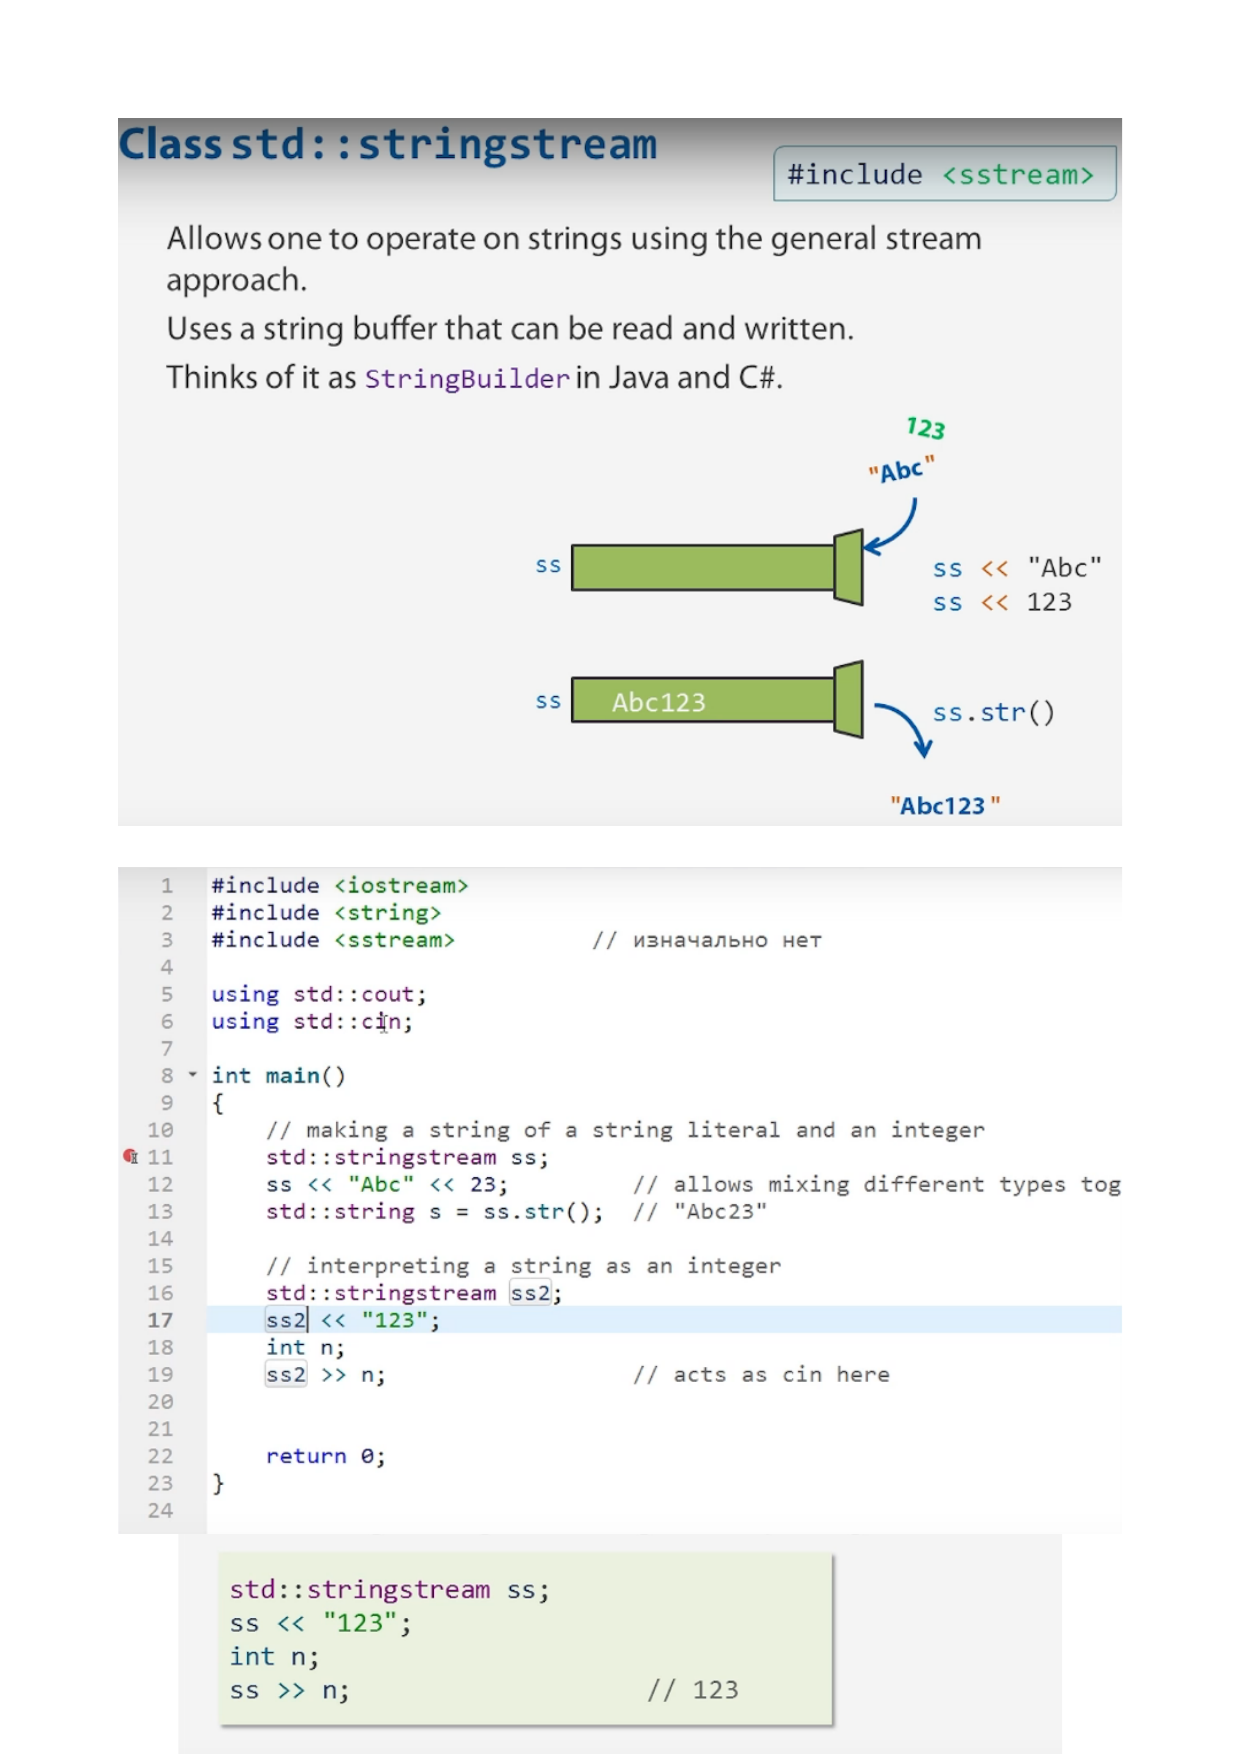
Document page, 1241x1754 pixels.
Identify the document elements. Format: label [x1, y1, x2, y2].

picture [118, 867, 1123, 1754]
picture [118, 118, 1123, 826]
